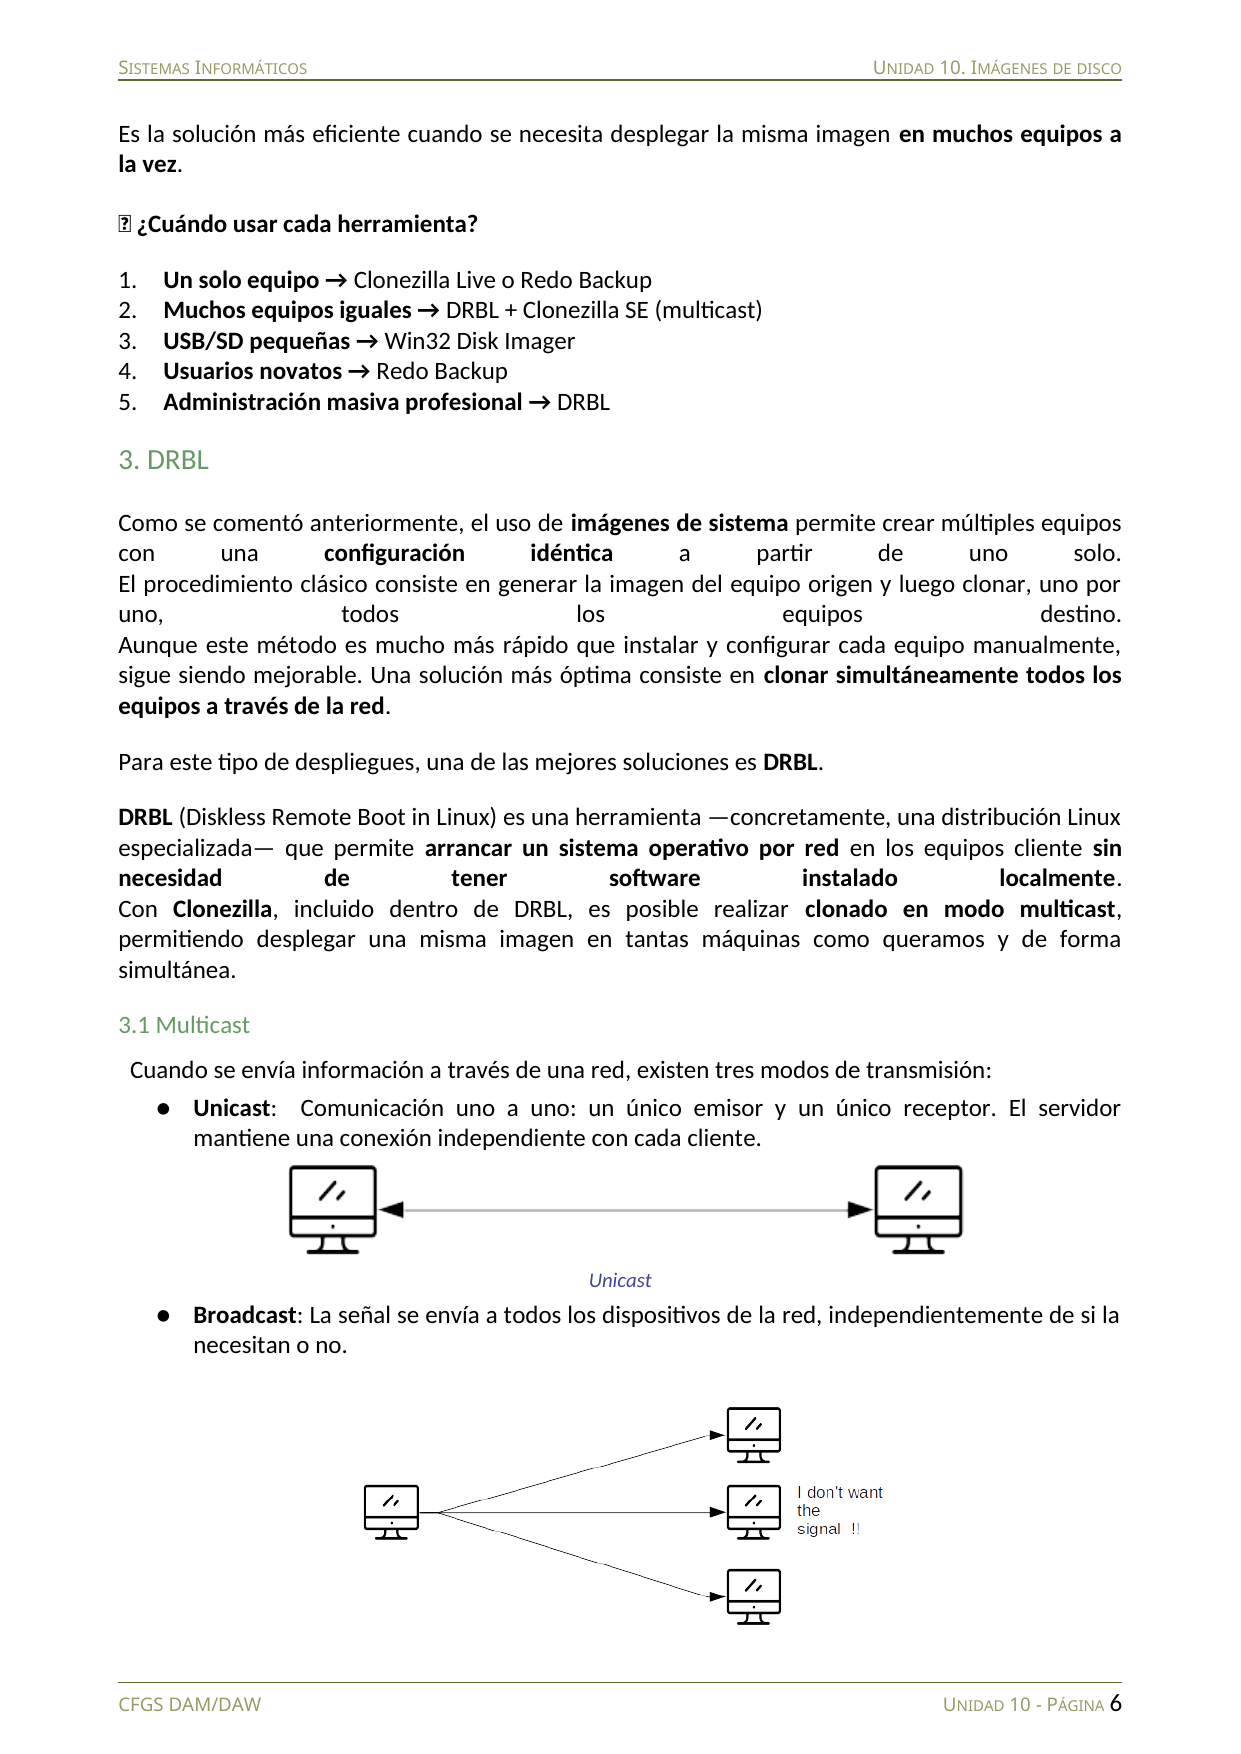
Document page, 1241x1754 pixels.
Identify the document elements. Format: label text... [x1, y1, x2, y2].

list Usuarios novatos → Redo Backup [118, 355, 1122, 386]
text Unicast [118, 1267, 1122, 1293]
list Unicast: Comunicación uno a uno: un único emisor y un único receptor. El servidor mantiene una conexión independiente con cada cliente. [156, 1092, 1122, 1153]
subtitle 3.1 Multicast [118, 1009, 1122, 1040]
text DRBL (Diskless Remote Boot in Linux) es una herramienta —concretamente, una distribución Linux especializada— que permite arrancar un sistema operativo por red en los equipos cliente sin necesidad de tener software instalado localmente. Con Clonezilla, incluido dentro de DRBL, es posible realizar clonado en modo multicast, permitiendo desplegar una misma imagen en tantas máquinas como queramos y de forma simultánea. [118, 801, 1122, 984]
list Un solo equipo → Clonezilla Live o Redo Backup [118, 264, 1122, 294]
list Broadcast: La señal se envía a todos los dispositivos de la red, independientemente de si la necesitan o no. [156, 1299, 1122, 1360]
list Muchos equipos iguales → DRBL + Clonezilla SE (multicast) [118, 294, 1122, 325]
picture [363, 1403, 889, 1628]
text Cuando se envía información a través de una red, existen tres modos de transmisión: [118, 1055, 1122, 1085]
text Para este tipo de despliegues, una de las mejores soluciones es DRBL. [118, 746, 1122, 776]
text ✅ ¿Cuándo usar cada herramienta? [118, 208, 1122, 239]
subtitle 3. DRBL [118, 441, 1122, 477]
list USB/SD pequeñas → Win32 Disk Imager [118, 325, 1122, 355]
text Como se comentó anteriormente, el uso de imágenes de sistema permite crear múltiples equipos con una configuración idéntica a partir de uno solo. El procedimiento clásico consiste en generar la imagen del equipo origen y luego clonar, uno por uno, todos los equipos destino. Aunque este método es mucho más rápido que instalar y configurar cada equipo manualmente, sigue siendo mejorable. Una solución más óptima consiste en clonar simultáneamente todos los equipos a través de la red. [118, 507, 1122, 721]
picture [288, 1159, 964, 1261]
list Administración masiva profesional → DRBL [118, 386, 1122, 416]
text Es la solución más eficiente cuando se necesita desplegar la misma imagen en muchos equipos a la vez. [118, 118, 1122, 179]
